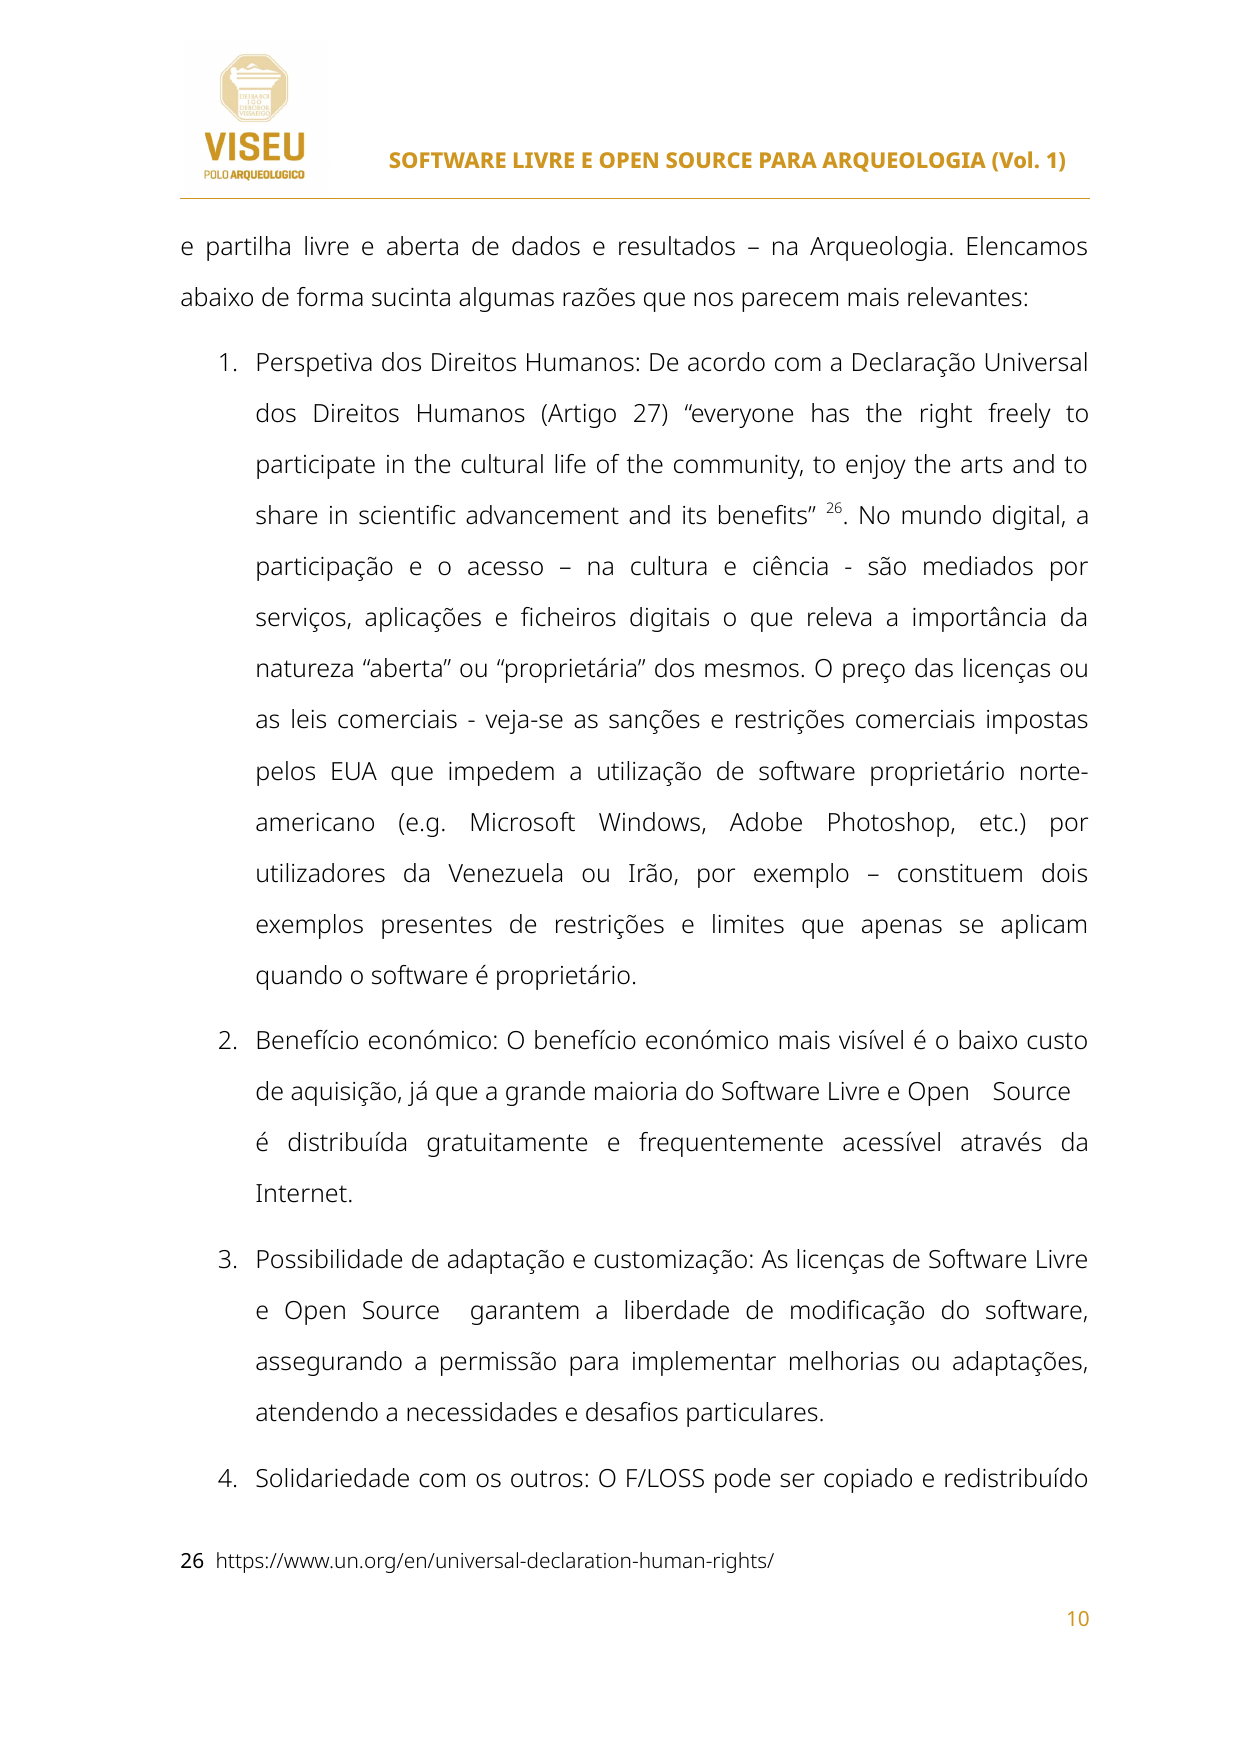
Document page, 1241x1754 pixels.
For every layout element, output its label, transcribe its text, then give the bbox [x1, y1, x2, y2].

list Possibilidade de adaptação e customização: As licenças de Software Livre e Open Source garantem a liberdade de modificação do software, assegurando a permissão para implementar melhorias ou adaptações, atendendo a necessidades e desafios particulares. [218, 1242, 1090, 1429]
list Benefício económico: O benefício económico mais visível é o baixo custo de aquisição, já que a grande maioria do Software Livre e Open Source é distribuída gratuitamente e frequentemente acessível através da Internet. [218, 1023, 1090, 1210]
text e partilha livre e aberta de dados e resultados – na Arqueologia. Elencamos abaixo de forma sucinta algumas razões que nos parecem mais relevantes: [180, 228, 1090, 313]
list Perspetiva dos Direitos Humanos: De acordo com a Declaração Universal dos Direitos Humanos (Artigo 27) “everyone has the right freely to participate in the cultural life of the community, to enjoy the arts and to share in scientific advancement and its benefits” . No mundo digital, a participação e o acesso – na cultura e ciência - são mediados por serviços, aplicações e ficheiros digitais o que releva a importância da natureza “aberta” ou “proprietária” dos mesmos. O preço das licenças ou as leis comerciais - veja-se as sanções e restrições comerciais impostas pelos EUA que impedem a utilização de software proprietário norte-americano (e.g. Microsoft Windows, Adobe Photoshop, etc.) por utilizadores da Venezuela ou Irão, por exemplo – constituem dois exemplos presentes de restrições e limites que apenas se aplicam quando o software é proprietário. [218, 345, 1090, 991]
list https://www.un.org/en/universal-declaration-human-rights/ [180, 1547, 1090, 1575]
list Solidariedade com os outros: O F/LOSS pode ser copiado e redistribuído [218, 1460, 1090, 1494]
